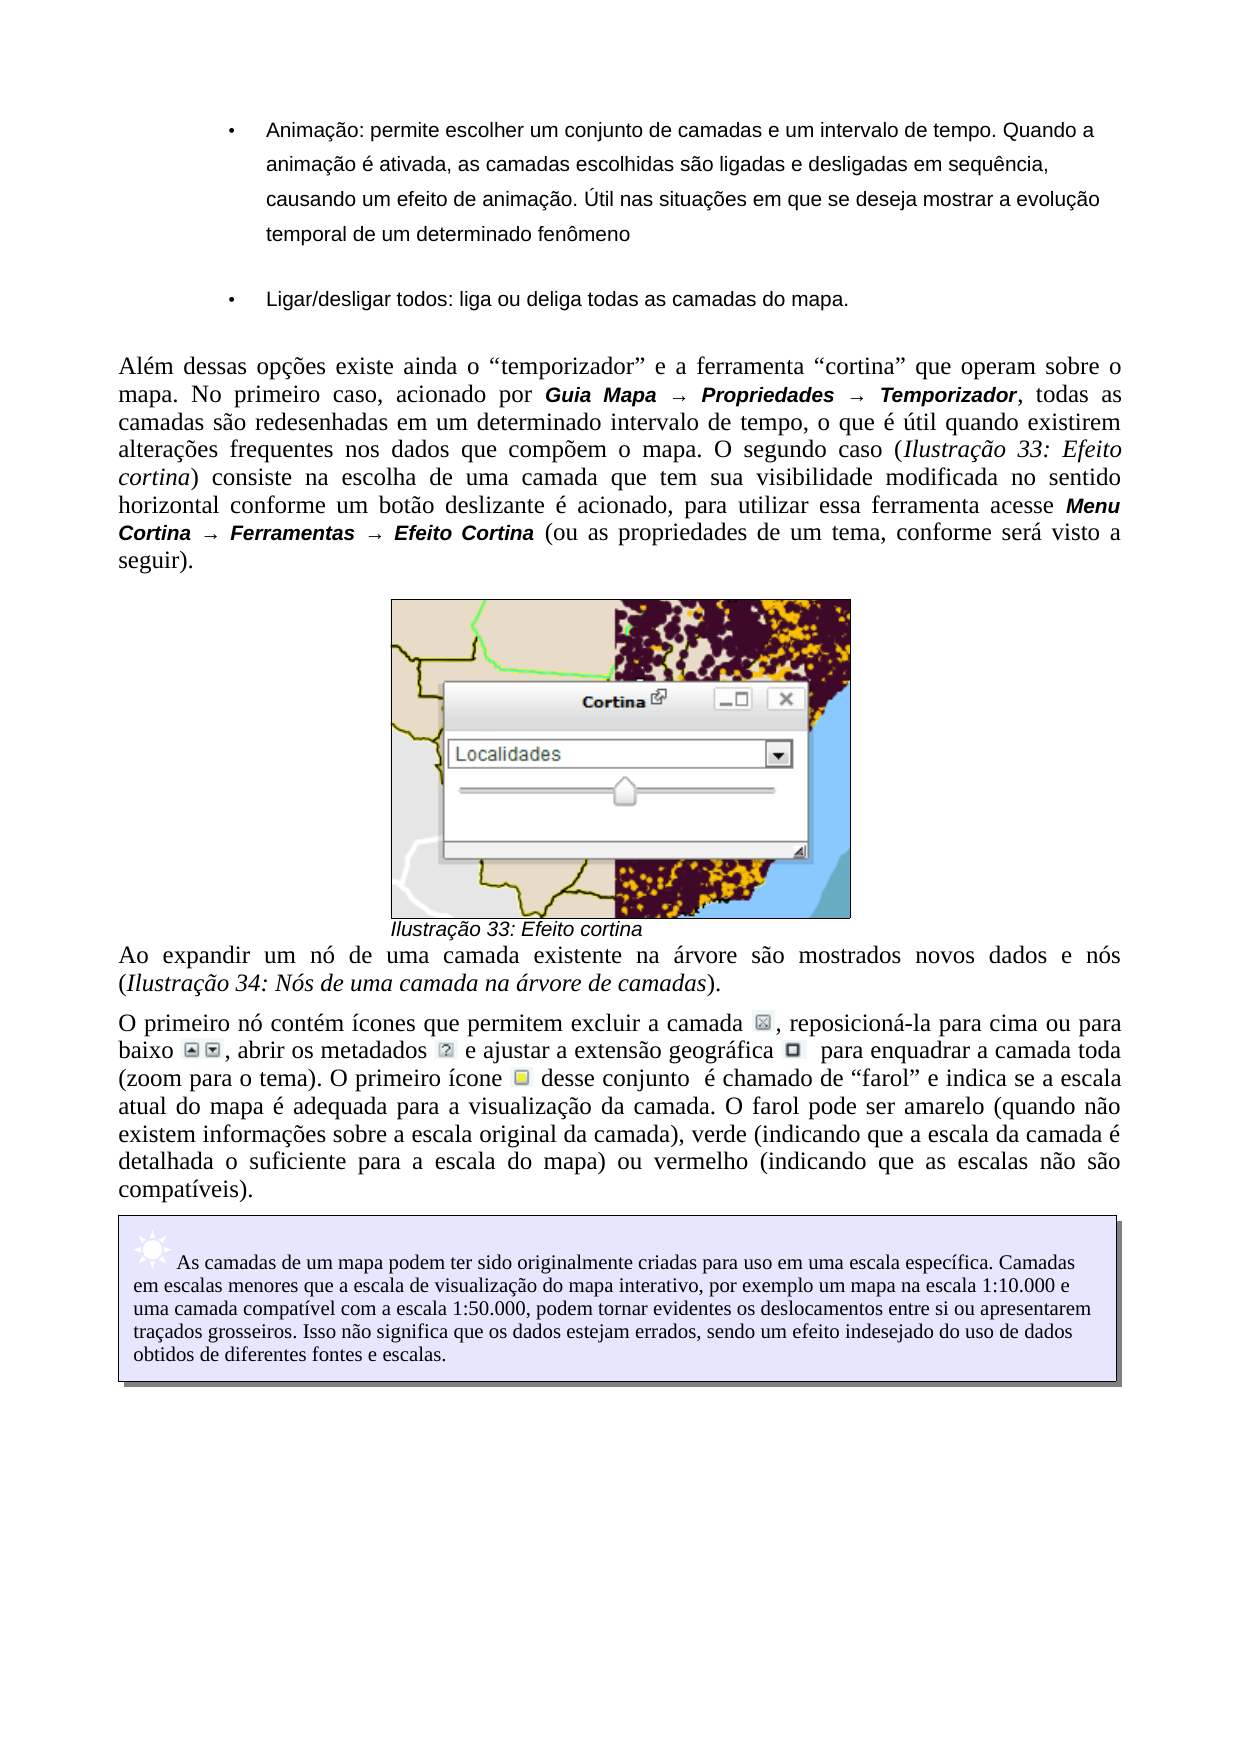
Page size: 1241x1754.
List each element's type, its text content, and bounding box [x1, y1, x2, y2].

picture [164, 1246, 173, 1253]
picture [133, 1246, 141, 1253]
picture [510, 1067, 534, 1087]
list Animação: permite escolher um conjunto de camadas e um intervalo de tempo. Quando a animação é ativada, as camadas escolhidas são ligadas e desligadas em sequência, causando um efeito de animação. Útil nas situações em que se deseja mostrar a evolução temporal de um determinado fenômeno [228, 118, 1122, 246]
picture [149, 1261, 156, 1270]
picture [180, 1038, 225, 1059]
list Ligar/desligar todos: liga ou deliga todas as camadas do mapa. [228, 287, 1122, 311]
text As camadas de um mapa podem ter sido originalmente criadas para uso em uma escala específica. Camadas em escalas menores que a escala de visualização do mapa interativo, por exemplo um mapa na escala 1:10.000 e uma camada compatível com a escala 1:50.000, podem tornar evidentes os deslocamentos entre si ou apresentarem traçados grosseiros. Isso não significa que os dados estejam errados, sendo um efeito indesejado do uso de dados obtidos de diferentes fontes e escalas. [119, 1216, 1116, 1381]
picture [781, 1040, 807, 1059]
text Além dessas opções existe ainda o “temporizador” e a ferramenta “cortina” que operam sobre o mapa. No primeiro caso, acionado por guia Mapa → Propriedades → Temporizador, todas as camadas são redesenhadas em um determinado intervalo de tempo, o que é útil quando existirem alterações frequentes nos dados que compõem o mapa. O segundo caso (Ilustração 33: Efeito cortina) consiste na escolha de uma camada que tem sua visibilidade modificada no sentido horizontal conforme um botão deslizante é acionado, para utilizar essa ferramenta acesse Menu cortina → Ferramentas → Efeito cortina (ou as propriedades de um tema, conforme será visto a seguir). [118, 352, 1122, 574]
text Ilustração 33: Efeito cortina [390, 918, 850, 941]
text O primeiro nó contém ícones que permitem excluir a camada , reposicioná-la para cima ou para baixo , abrir os metadados e ajustar a extensão geográfica para enquadrar a camada toda (zoom para o tema). O primeiro ícone desse conjunto é chamado de “farol” e indica se a escala atual do mapa é adequada para a visualização da camada. O farol pode ser amarelo (quando não existem informações sobre a escala original da camada), verde (indicando que a escala da camada é detalhada o suficiente para a escala do mapa) ou vermelho (indicando que as escalas não são compatíveis). [118, 1009, 1122, 1203]
picture [751, 1010, 776, 1032]
picture [434, 1040, 459, 1059]
text Ao expandir um nó de uma camada existente na árvore são mostrados novos dados e nós (Ilustração 34: Nós de uma camada na árvore de camadas). [118, 586, 1122, 996]
picture [138, 1230, 167, 1264]
picture [392, 600, 850, 918]
